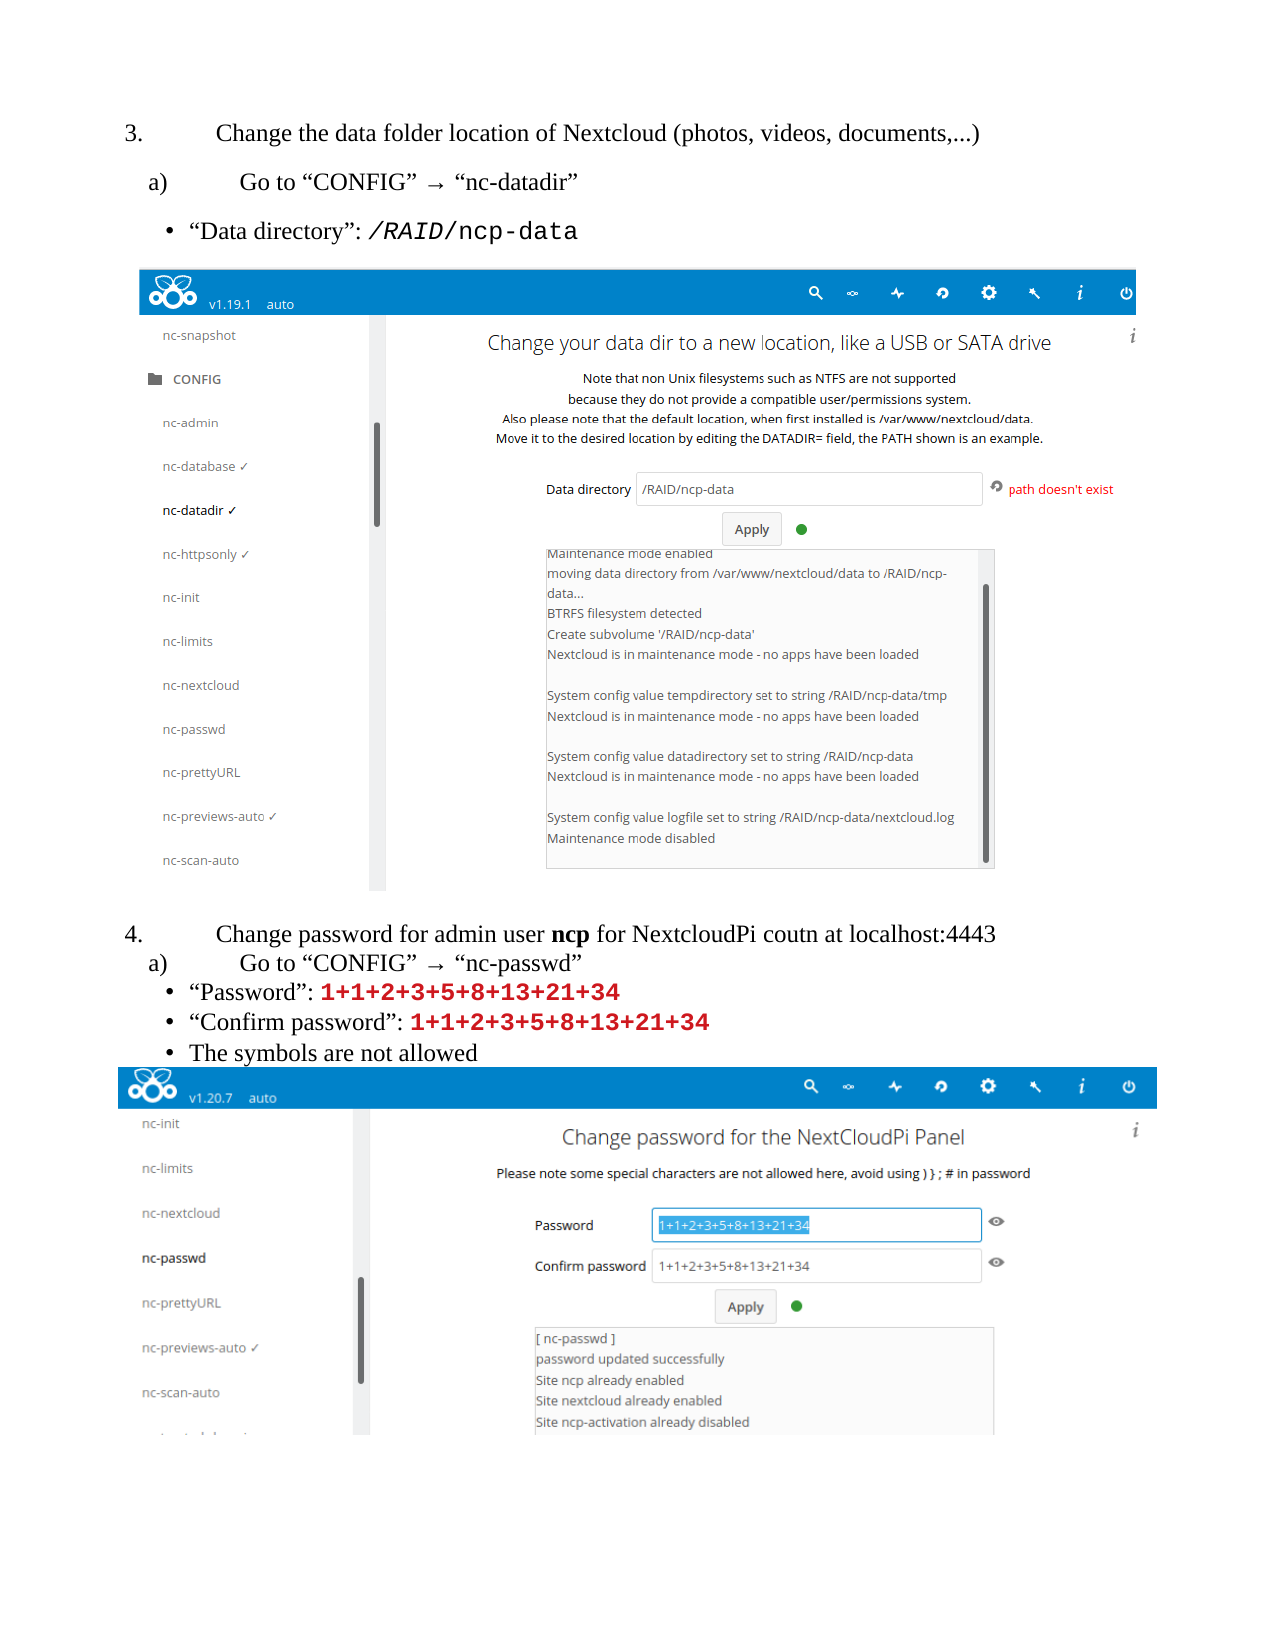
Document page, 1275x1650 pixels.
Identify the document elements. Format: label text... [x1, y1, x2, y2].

list Go to “CONFIG” → “nc-datadir” [142, 167, 1157, 196]
list “Data directory”: /RAID/ncp-data [165, 216, 1157, 247]
list Change password for admin user ncp for NextcloudPi coutn at localhost:4443 [118, 919, 1157, 948]
list Change the data folder location of Nextcloud (photos, videos, documents,...) [118, 118, 1157, 147]
list “Password”: 1+1+2+3+5+8+13+21+34 [165, 977, 1157, 1007]
list The symbols are not allowed [165, 1038, 1157, 1067]
list Go to “CONFIG” → “nc-passwd” [142, 948, 1157, 977]
picture [139, 267, 1136, 891]
picture [118, 1067, 1157, 1435]
list “Confirm password”: 1+1+2+3+5+8+13+21+34 [165, 1007, 1157, 1038]
